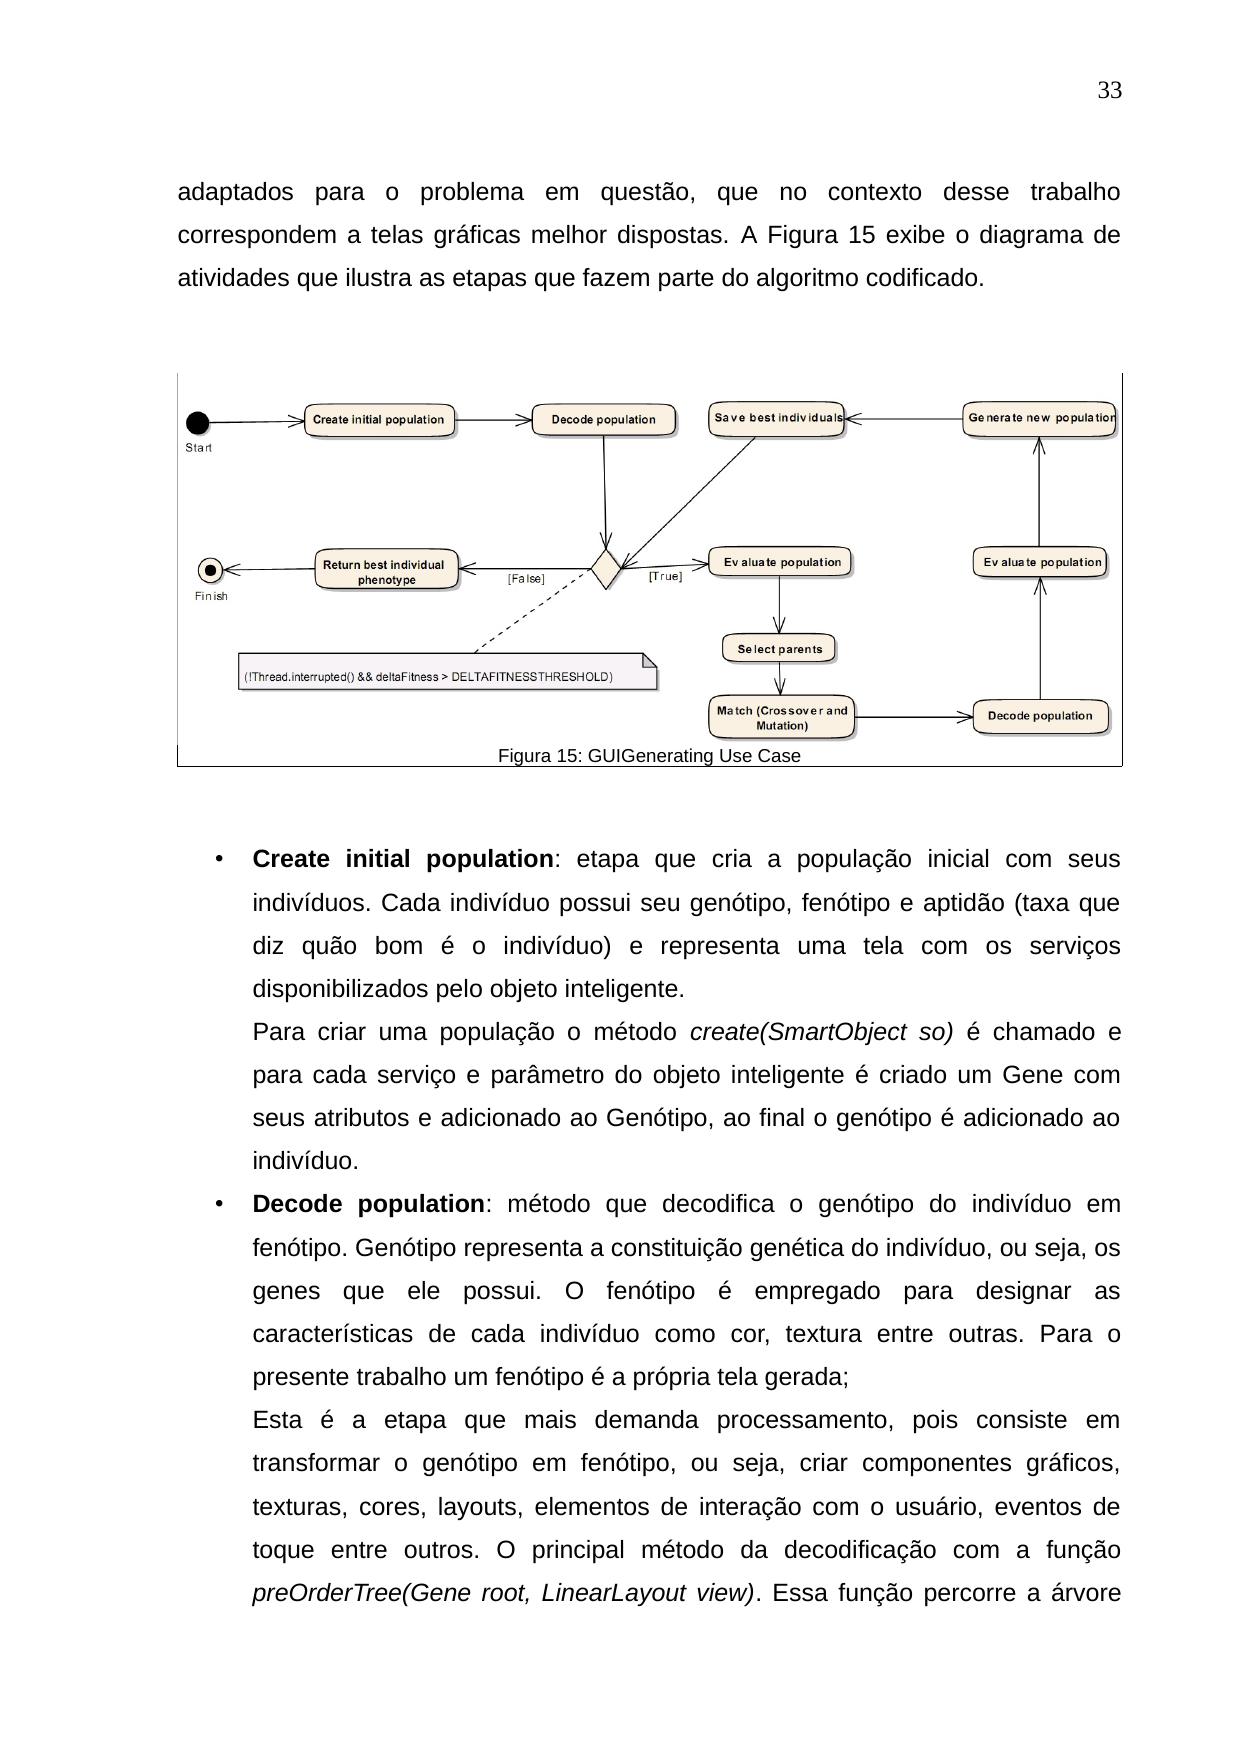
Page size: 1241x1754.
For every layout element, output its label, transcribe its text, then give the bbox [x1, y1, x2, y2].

list Create initial population: etapa que cria a população inicial com seus indivíduos. Cada indivíduo possui seu genótipo, fenótipo e aptidão (taxa que diz quão bom é o indivíduo) e representa uma tela com os serviços disponibilizados pelo objeto inteligente. [215, 844, 1122, 1003]
text Figura 15: GUIGenerating Use Case [178, 745, 1122, 766]
list Esta é a etapa que mais demanda processamento, pois consiste em transformar o genótipo em fenótipo, ou seja, criar componentes gráficos, texturas, cores, layouts, elementos de interação com o usuário, eventos de toque entre outros. O principal método da decodificação com a função preOrderTree(Gene root, LinearLayout view). Essa função percorre a árvore [215, 1405, 1122, 1606]
text adaptados para o problema em questão, que no contexto desse trabalho correspondem a telas gráficas melhor dispostas. A Figura 15 exibe o diagrama de atividades que ilustra as etapas que fazem parte do algoritmo codificado. [177, 177, 1122, 292]
list Decode population: método que decodifica o genótipo do indivíduo em fenótipo. Genótipo representa a constituição genética do indivíduo, ou seja, os genes que ele possui. O fenótipo é empregado para designar as características de cada indivíduo como cor, textura entre outras. Para o presente trabalho um fenótipo é a própria tela gerada; [215, 1189, 1122, 1391]
list Para criar uma população o método create(SmartObject so) é chamado e para cada serviço e parâmetro do objeto inteligente é criado um Gene com seus atributos e adicionado ao Genótipo, ao final o genótipo é adicionado ao indivíduo. [215, 1017, 1122, 1175]
picture [177, 373, 1122, 745]
